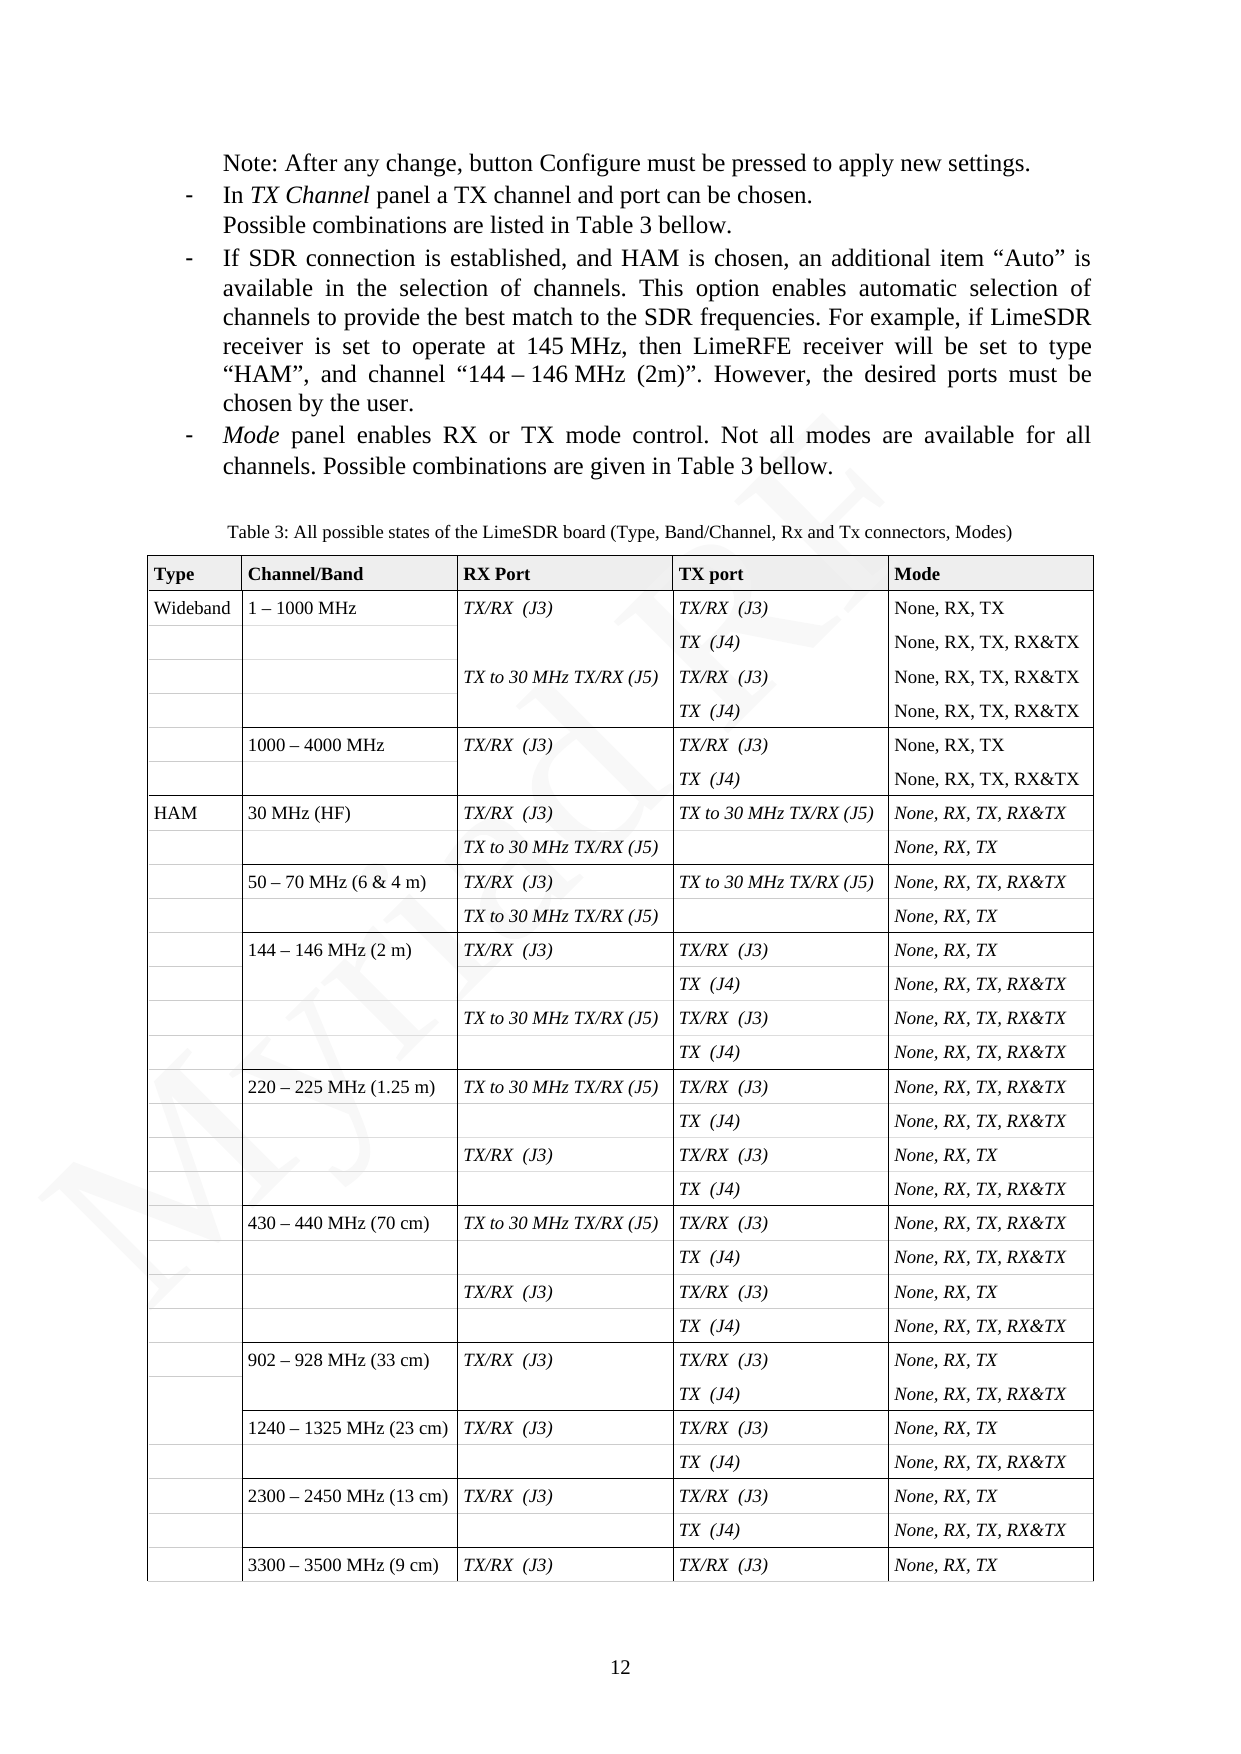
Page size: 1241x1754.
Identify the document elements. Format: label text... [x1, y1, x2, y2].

table_cell None, RX, TX, RX&TX [889, 1376, 1093, 1410]
table_cell [148, 626, 242, 659]
table_cell [561, 693, 673, 727]
table_cell TX/RX (J3) [674, 728, 888, 761]
table_cell [357, 1104, 457, 1137]
table_cell [148, 1479, 242, 1512]
table_cell TX (J4) [674, 1104, 888, 1137]
table_cell TX/RX (J3) [458, 1548, 673, 1581]
table_cell 1240 – 1325 MHz (23 cm) [243, 1411, 457, 1444]
table_cell [463, 967, 673, 1000]
table_header TX port [738, 556, 852, 590]
table_cell TX/RX (J3) [458, 1138, 673, 1171]
table_cell None, RX, TX, RX&TX [889, 1206, 1093, 1239]
table_cell TX to 30 MHz TX/RX (J5) [458, 1001, 673, 1034]
table_cell [243, 1172, 261, 1205]
table_header Mode [889, 556, 1093, 590]
table_cell TX/RX (J3) [674, 1206, 888, 1239]
table_cell [458, 1514, 673, 1547]
table_cell [148, 694, 242, 727]
table_cell TX/RX (J3) [458, 591, 643, 624]
table_cell [674, 899, 888, 932]
table_cell [211, 1206, 242, 1239]
table_cell [458, 1172, 673, 1205]
table_cell [243, 694, 457, 727]
table_cell TX to 30 MHz TX/RX (J5) [534, 899, 673, 932]
table_cell 902 – 928 MHz (33 cm) [243, 1343, 457, 1376]
table_cell [175, 1104, 211, 1137]
list Note: After any change, button Configure must be pressed to apply new settings. [185, 148, 1092, 176]
table_cell [636, 796, 673, 829]
table_cell [629, 761, 673, 790]
table_cell None, RX, TX [889, 728, 1093, 761]
table_cell [458, 1241, 673, 1274]
table_cell TX (J4) [674, 1376, 888, 1410]
table_cell [243, 1514, 457, 1547]
table_cell [148, 728, 242, 761]
table_cell None, RX, TX, RX&TX [889, 693, 1093, 727]
table_cell TX/RX (J3) [749, 591, 888, 624]
table_cell TX/RX (J3) [674, 1548, 888, 1581]
table_cell None, RX, TX, RX&TX [889, 1070, 1093, 1103]
table_cell [365, 1138, 457, 1171]
table_cell None, RX, TX [889, 1548, 1093, 1581]
table_cell [148, 967, 242, 1000]
text Table 3: All possible states of the LimeSDR board (Type, Band/Channel, Rx and Tx connectors, Modes) [833, 521, 1092, 543]
table_cell 30 MHz (HF) [243, 796, 457, 829]
table_cell [458, 973, 467, 993]
table_cell TX/RX (J3) [496, 865, 546, 898]
table_cell TX to 30 MHz TX/RX (J5) [458, 1206, 673, 1239]
table_cell [314, 1001, 391, 1034]
table_cell [155, 1275, 242, 1308]
table_cell TX (J4) [674, 1172, 888, 1205]
table_cell [243, 1376, 457, 1410]
table_cell None, RX, TX, RX&TX [889, 1001, 1093, 1034]
table_cell [243, 660, 457, 693]
table_cell TX/RX (J3) [674, 1001, 888, 1034]
list If SDR connection is established, and HAM is chosen, an additional item “Auto” is available in the selection of channels. This option enables automatic selection of channels to provide the best match to the SDR frequencies. For example, if LimeSDR receiver is set to operate at 145 MHz, then LimeRFE receiver will be set to type “HAM”, and channel “144 – 146 MHz (2m)”. However, the desired ports must be chosen by the user. [185, 239, 1092, 417]
table_cell [458, 693, 563, 727]
table_cell [243, 899, 417, 932]
table_cell [243, 1241, 457, 1274]
table_cell None, RX, TX [889, 1138, 1093, 1171]
table_cell TX/RX (J3) [674, 591, 734, 624]
table_cell None, RX, TX [889, 933, 1093, 966]
table_cell TX (J4) [736, 693, 888, 727]
table_cell None, RX, TX, RX&TX [889, 1104, 1093, 1137]
table_cell TX/RX (J3) [458, 1411, 673, 1444]
table_cell TX (J4) [674, 761, 888, 795]
table_cell None, RX, TX, RX&TX [889, 796, 1093, 829]
table_cell TX (J4) [674, 967, 888, 1000]
table_cell TX to 30 MHz TX/RX (J5) [458, 899, 495, 932]
table_cell TX (J4) [683, 625, 720, 644]
table_cell 50 – 70 MHz (6 & 4 m) [243, 865, 457, 898]
table_cell TX/RX (J3) [552, 865, 673, 898]
list Mode panel enables RX or TX mode control. Not all modes are available for all channels. Possible combinations are given in Table 3 bellow. [775, 417, 1092, 480]
table_cell TX (J4) [674, 1241, 888, 1274]
table_cell [549, 761, 631, 795]
table_cell 220 – 225 MHz (1.25 m) [343, 1070, 457, 1103]
table_cell [215, 1104, 242, 1131]
table_cell [148, 1104, 172, 1137]
table_cell 144 – 146 MHz (2 m) [363, 933, 451, 966]
table_cell [148, 831, 242, 864]
table_cell [148, 1036, 242, 1069]
table_cell None, RX, TX, RX&TX [889, 1514, 1093, 1547]
table_cell [148, 1445, 242, 1478]
table_cell TX/RX (J3) [674, 1343, 888, 1376]
table_cell [458, 1445, 673, 1478]
table_cell [148, 1241, 242, 1274]
table_cell [148, 1070, 164, 1103]
table_cell [148, 1217, 205, 1239]
table_cell [148, 1410, 242, 1444]
list In TX Channel panel a TX channel and port can be chosen. [185, 176, 1092, 211]
table_cell [243, 762, 457, 795]
table_cell [243, 1309, 457, 1342]
table_cell [148, 660, 242, 693]
table_cell [148, 1514, 242, 1547]
table_cell TX (J4) [711, 625, 888, 659]
table_cell [361, 966, 457, 1000]
list Mode panel enables RX or TX mode control. Not all modes are available for all channels. Possible combinations are given in Table 3 bellow. [185, 417, 817, 480]
table_cell [243, 1036, 265, 1058]
table_cell TX/RX (J3) [674, 1138, 888, 1171]
table_cell [148, 1138, 184, 1171]
table_cell TX (J4) [674, 1445, 888, 1478]
table_cell TX/RX (J3) [674, 1411, 888, 1444]
table_cell TX to 30 MHz TX/RX (J5) [458, 659, 673, 693]
table_cell [655, 591, 673, 615]
table_cell 1000 – 4000 MHz [243, 728, 457, 761]
table_cell [458, 1036, 673, 1069]
table_cell None, RX, TX, RX&TX [889, 1309, 1093, 1342]
table_header TX port [673, 565, 731, 590]
table_cell [148, 1309, 242, 1342]
table_header TX port [873, 575, 888, 590]
text Table 3: All possible states of the LimeSDR board (Type, Band/Channel, Rx and Tx connectors, Modes) [148, 521, 805, 543]
table_cell 220 – 225 MHz (1.25 m) [243, 1072, 318, 1103]
table_cell [458, 625, 673, 659]
table_cell [148, 762, 242, 795]
table_cell None, RX, TX [889, 831, 1093, 864]
table_cell None, RX, TX, RX&TX [889, 659, 1093, 693]
table_cell [243, 626, 457, 659]
table_cell [148, 899, 242, 932]
table_cell None, RX, TX, RX&TX [889, 1445, 1093, 1478]
table_cell [556, 796, 638, 829]
table_cell TX to 30 MHz TX/RX (J5) [458, 1070, 673, 1103]
table_cell [148, 933, 242, 966]
table_cell TX/RX (J3) [458, 1275, 673, 1308]
table_cell TX (J4) [674, 1514, 888, 1547]
table_cell TX to 30 MHz TX/RX (J5) [674, 796, 888, 829]
table_cell [148, 1172, 195, 1205]
table_cell TX to 30 MHz TX/RX (J5) [497, 899, 542, 919]
table_cell [243, 966, 357, 1000]
table_cell None, RX, TX [889, 899, 1093, 932]
table_cell Wideband [148, 591, 242, 624]
table_header Channel/Band [242, 556, 457, 590]
table_cell None, RX, TX, RX&TX [889, 625, 1093, 659]
table_cell [258, 1172, 457, 1205]
table_cell None, RX, TX, RX&TX [889, 967, 1093, 1000]
table_cell [187, 1138, 242, 1171]
table_cell [458, 1376, 673, 1410]
table_cell [243, 831, 457, 864]
table_cell [674, 831, 888, 864]
table_cell TX/RX (J3) [674, 1275, 888, 1308]
table_cell [148, 865, 242, 898]
table_cell [458, 1104, 673, 1137]
table_cell [148, 1343, 242, 1376]
table_cell [148, 1279, 158, 1302]
table_cell None, RX, TX [889, 1479, 1093, 1512]
table_cell [249, 1138, 359, 1171]
table_cell TX/RX (J3) [458, 1479, 673, 1512]
table_cell TX/RX (J3) [458, 933, 673, 966]
table_cell [199, 1172, 242, 1205]
table_cell [243, 1001, 313, 1034]
table_cell [243, 1445, 457, 1478]
table_cell [596, 728, 673, 761]
table_cell None, RX, TX, RX&TX [889, 761, 1093, 795]
table_cell None, RX, TX, RX&TX [889, 865, 1093, 898]
table_cell None, RX, TX, RX&TX [889, 1172, 1093, 1205]
table_cell [554, 740, 597, 761]
table_header TX port [854, 556, 888, 574]
table_cell [148, 1001, 242, 1034]
table_header Type [148, 556, 241, 590]
table_cell [416, 899, 457, 932]
table_cell 144 – 146 MHz (2 m) [243, 933, 366, 966]
table_cell None, RX, TX, RX&TX [889, 1241, 1093, 1274]
table_cell 1 – 1000 MHz [243, 591, 457, 624]
table_cell [391, 1001, 457, 1034]
table_cell TX/RX (J3) [458, 865, 503, 898]
table_cell TX/RX (J3) [674, 1479, 888, 1512]
table_cell None, RX, TX, RX&TX [889, 1036, 1093, 1069]
table_cell TX (J4) [674, 1036, 888, 1069]
table_cell None, RX, TX [889, 1411, 1093, 1444]
table_cell [243, 1104, 357, 1137]
table_header RX Port [458, 556, 672, 590]
table_cell [261, 1036, 329, 1069]
table_cell None, RX, TX [889, 1343, 1093, 1376]
table_cell TX (J4) [674, 1309, 888, 1342]
table_cell TX to 30 MHz TX/RX (J5) [518, 831, 673, 864]
table_cell None, RX, TX [889, 591, 1093, 624]
table_cell TX/RX (J3) [674, 933, 888, 966]
list Possible combinations are listed in Table 3 bellow. [185, 211, 1092, 239]
table_cell HAM [148, 796, 242, 829]
table_cell TX/RX (J3) [674, 659, 714, 693]
table_cell TX/RX (J3) [458, 728, 569, 761]
table_cell TX (J4) [674, 693, 734, 727]
table_cell [243, 1275, 457, 1308]
table_cell TX/RX (J3) [674, 1070, 888, 1103]
table_cell TX to 30 MHz TX/RX (J5) [674, 865, 888, 898]
table_cell [148, 1377, 242, 1410]
table_cell 430 – 440 MHz (70 cm) [243, 1206, 457, 1239]
table_cell TX/RX (J3) [717, 659, 888, 693]
table_cell TX/RX (J3) [458, 1343, 673, 1376]
table_cell None, RX, TX [889, 1275, 1093, 1308]
table_cell [458, 761, 539, 795]
table_cell [148, 1548, 242, 1581]
table_cell 3300 – 3500 MHz (9 cm) [243, 1548, 457, 1581]
table_cell 220 – 225 MHz (1.25 m) [299, 1070, 336, 1086]
table_cell [623, 614, 645, 624]
table_cell 2300 – 2450 MHz (13 cm) [243, 1479, 457, 1512]
table_cell [328, 1036, 457, 1069]
table_cell [181, 1070, 242, 1103]
table_cell TX/RX (J3) [458, 796, 552, 829]
table_cell TX to 30 MHz TX/RX (J5) [460, 835, 511, 864]
table_cell [458, 1309, 673, 1342]
